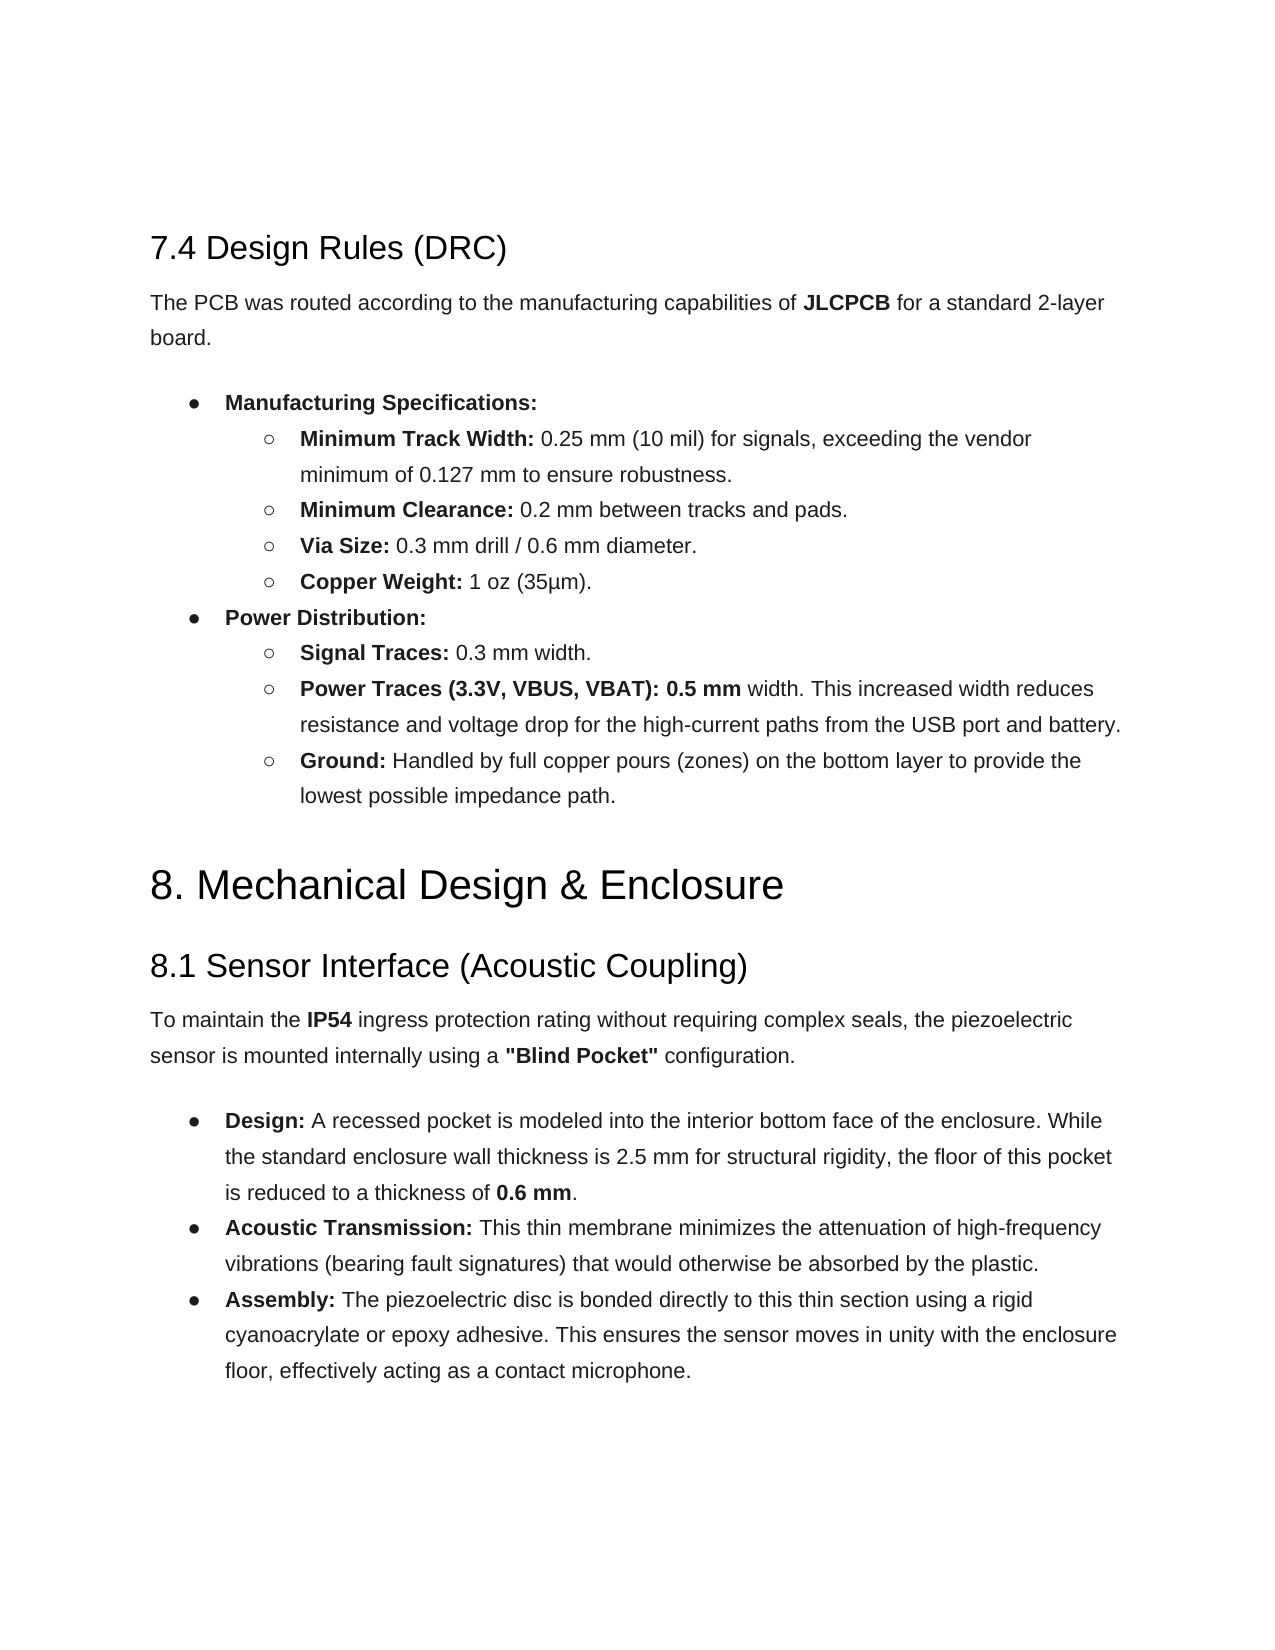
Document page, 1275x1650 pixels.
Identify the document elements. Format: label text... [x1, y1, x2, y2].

list Assembly: The piezoelectric disc is bonded directly to this thin section using a rigid cyanoacrylate or epoxy adhesive. This ensures the sensor moves in unity with the enclosure floor, effectively acting as a contact microphone. [187, 1287, 1125, 1383]
subtitle 8.1 Sensor Interface (Acoustic Coupling) [150, 946, 1125, 984]
subtitle 7.4 Design Rules (DRC) [150, 228, 1125, 267]
list Ground: Handled by full copper pours (zones) on the bottom layer to provide the lowest possible impedance path. [262, 747, 1125, 808]
subtitle 8. Mechanical Design & Enclosure [150, 861, 1125, 908]
list Power Traces (3.3V, VBUS, VBAT): 0.5 mm width. This increased width reduces resistance and voltage drop for the high-current paths from the USB port and battery. [262, 676, 1125, 737]
text To maintain the IP54 ingress protection rating without requiring complex seals, the piezoelectric sensor is mounted internally using a "Blind Pocket" configuration. [150, 1007, 1125, 1068]
list Design: A recessed pocket is modeled into the interior bottom face of the enclosure. While the standard enclosure wall thickness is 2.5 mm for structural rigidity, the floor of this pocket is reduced to a thickness of 0.6 mm. [187, 1108, 1125, 1205]
list Minimum Track Width: 0.25 mm (10 mil) for signals, exceeding the vendor minimum of 0.127 mm to ensure robustness. [262, 426, 1125, 487]
list Via Size: 0.3 mm drill / 0.6 mm diameter. [262, 533, 1125, 558]
list Minimum Clearance: 0.2 mm between tracks and pads. [262, 497, 1125, 523]
list Copper Weight: 1 oz (35µm). [262, 569, 1125, 594]
list Manufacturing Specifications: [187, 390, 1125, 415]
list Signal Traces: 0.3 mm width. [262, 640, 1125, 666]
text The PCB was routed according to the manufacturing capabilities of JLCPCB for a standard 2-layer board. [150, 289, 1125, 351]
list Acoustic Transmission: This thin membrane minimizes the attenuation of high-frequency vibrations (bearing fault signatures) that would otherwise be absorbed by the plastic. [187, 1215, 1125, 1276]
list Power Distribution: [187, 604, 1125, 630]
